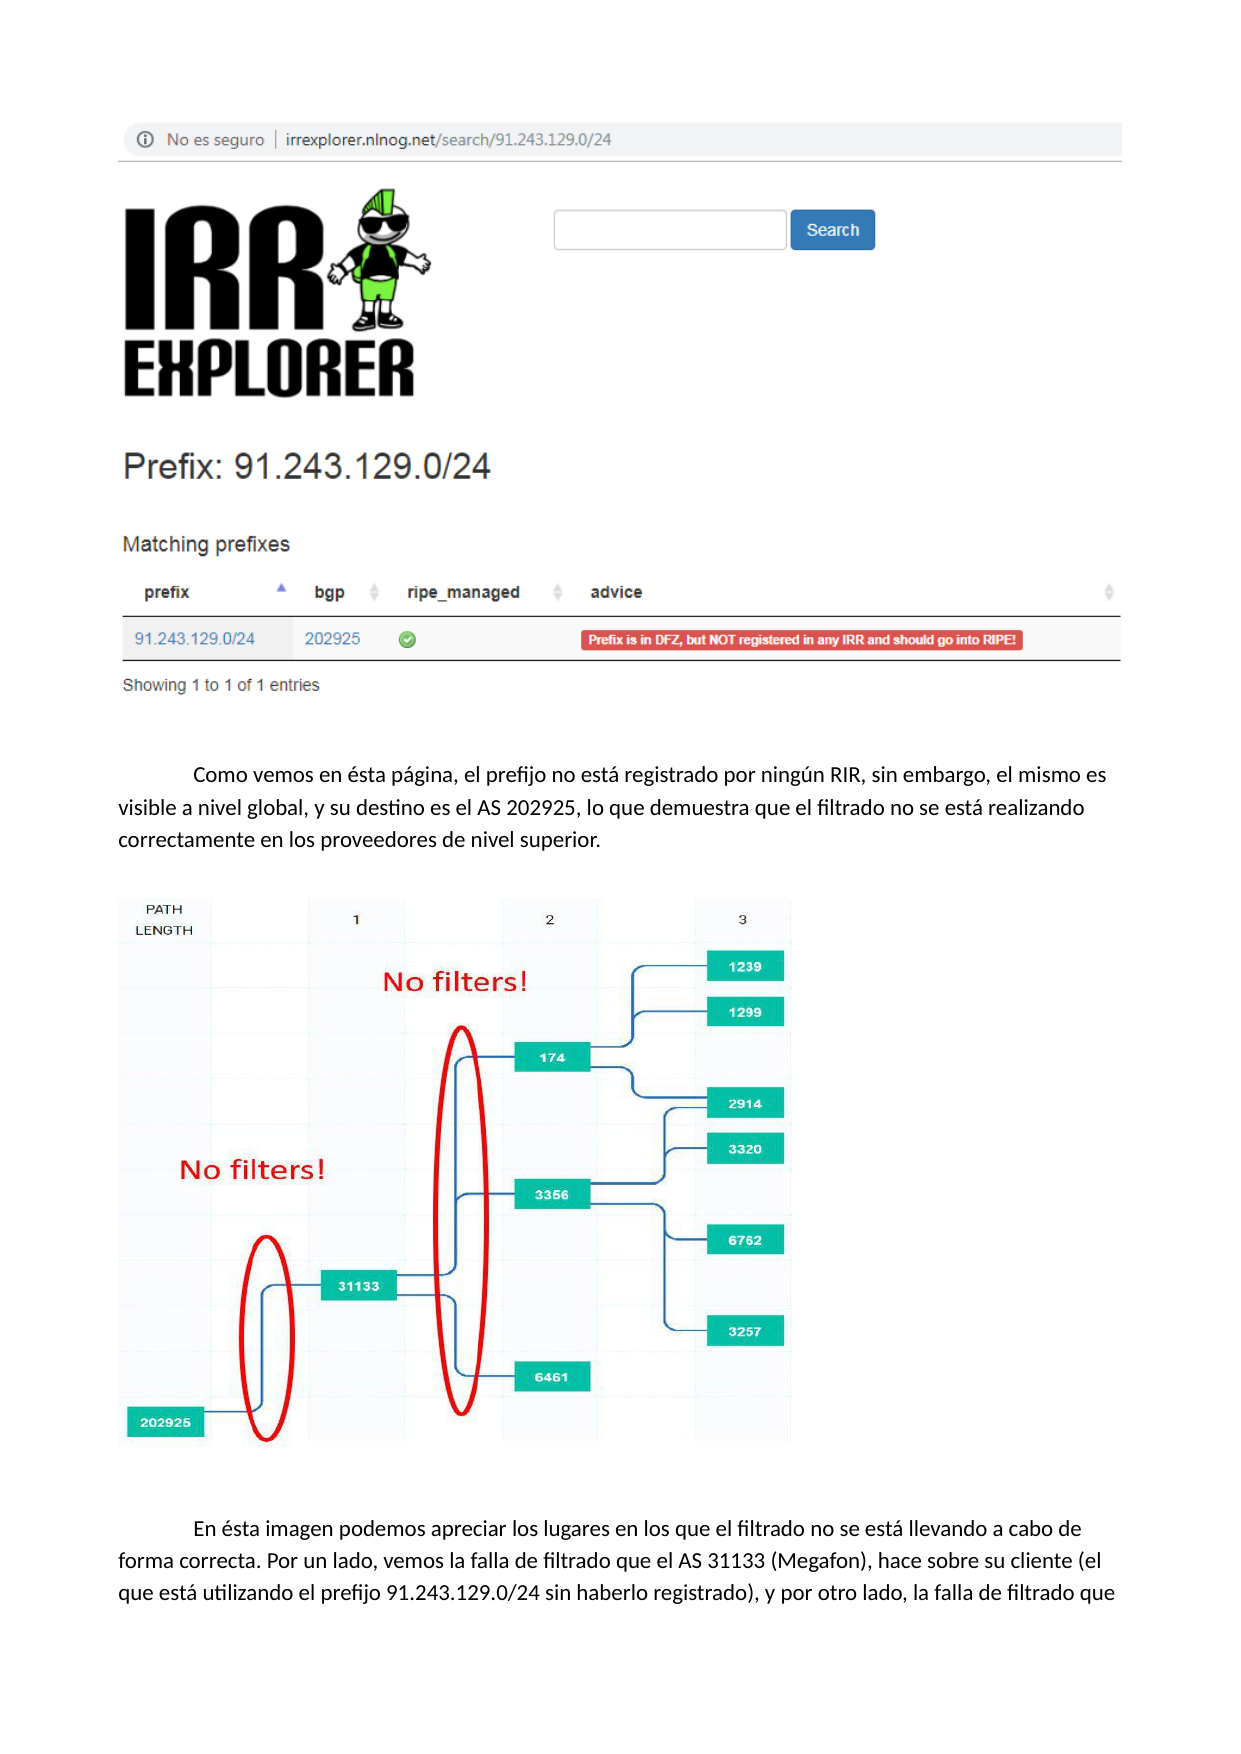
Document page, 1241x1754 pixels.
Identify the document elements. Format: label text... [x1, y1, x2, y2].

text Como vemos en ésta página, el prefijo no está registrado por ningún RIR, sin embargo, el mismo es visible a nivel global, y su destino es el AS 202925, lo que demuestra que el filtrado no se está realizando correctamente en los proveedores de nivel superior. [118, 761, 1122, 853]
text En ésta imagen podemos apreciar los lugares en los que el filtrado no se está llevando a cabo de forma correcta. Por un lado, vemos la falla de filtrado que el AS 31133 (Megafon), hace sobre su cliente (el que está utilizando el prefijo 91.243.129.0/24 sin haberlo registrado), y por otro lado, la falla de filtrado que [118, 1514, 1122, 1607]
picture [118, 898, 793, 1455]
picture [118, 118, 1123, 704]
